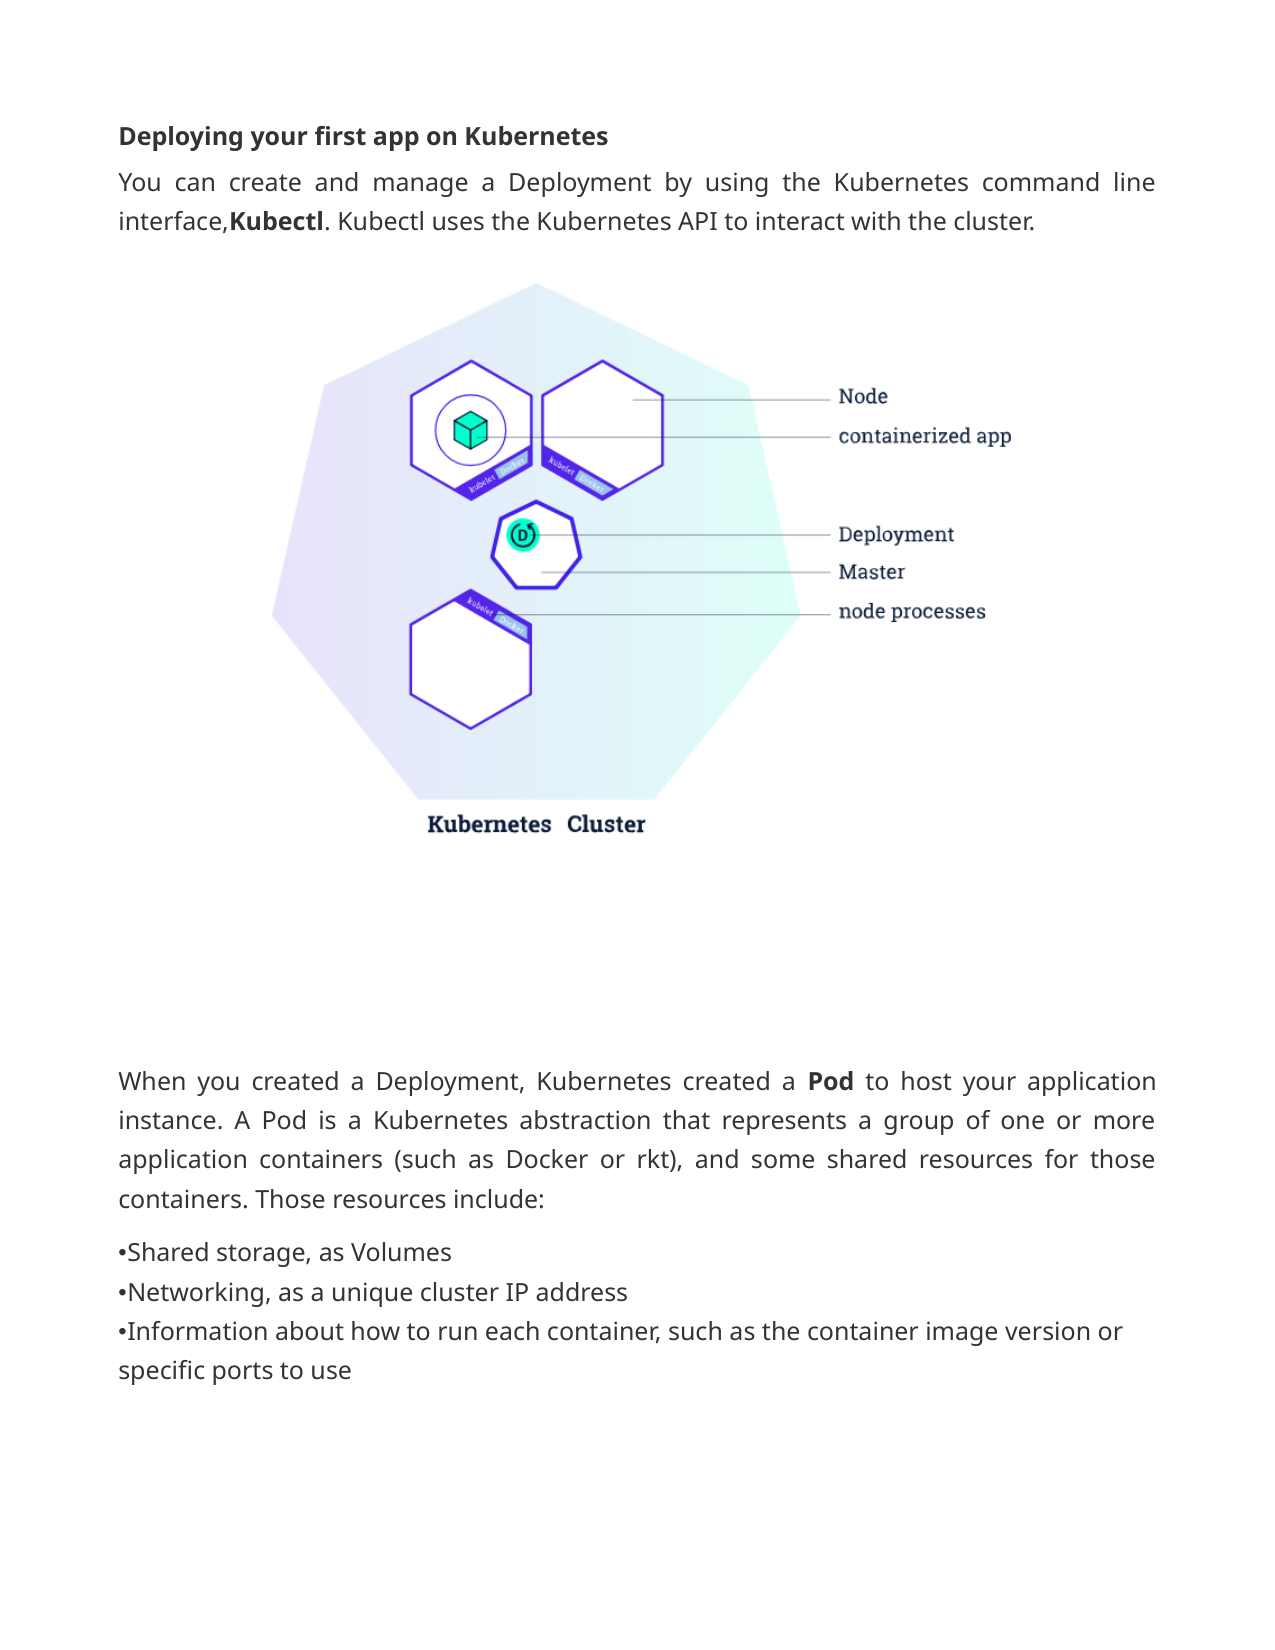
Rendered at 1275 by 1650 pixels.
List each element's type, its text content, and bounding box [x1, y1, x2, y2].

text You can create and manage a Deployment by using the Kubernetes command line interface,Kubectl. Kubectl uses the Kubernetes API to interact with the cluster. [118, 165, 1157, 238]
list Networking, as a unique cluster IP address [118, 1274, 1157, 1308]
list Shared storage, as Volumes [118, 1235, 1157, 1269]
list Information about how to run each container, such as the container image version or specific ports to use [118, 1313, 1157, 1387]
text When you created a Deployment, Kubernetes created a Pod to host your application instance. A Pod is a Kubernetes abstraction that represents a group of one or more application containers (such as Docker or rkt), and some shared resources for those containers. Those resources include: [118, 1064, 1157, 1215]
subtitle Deploying your first app on Kubernetes [118, 118, 1157, 152]
picture [245, 257, 1030, 904]
